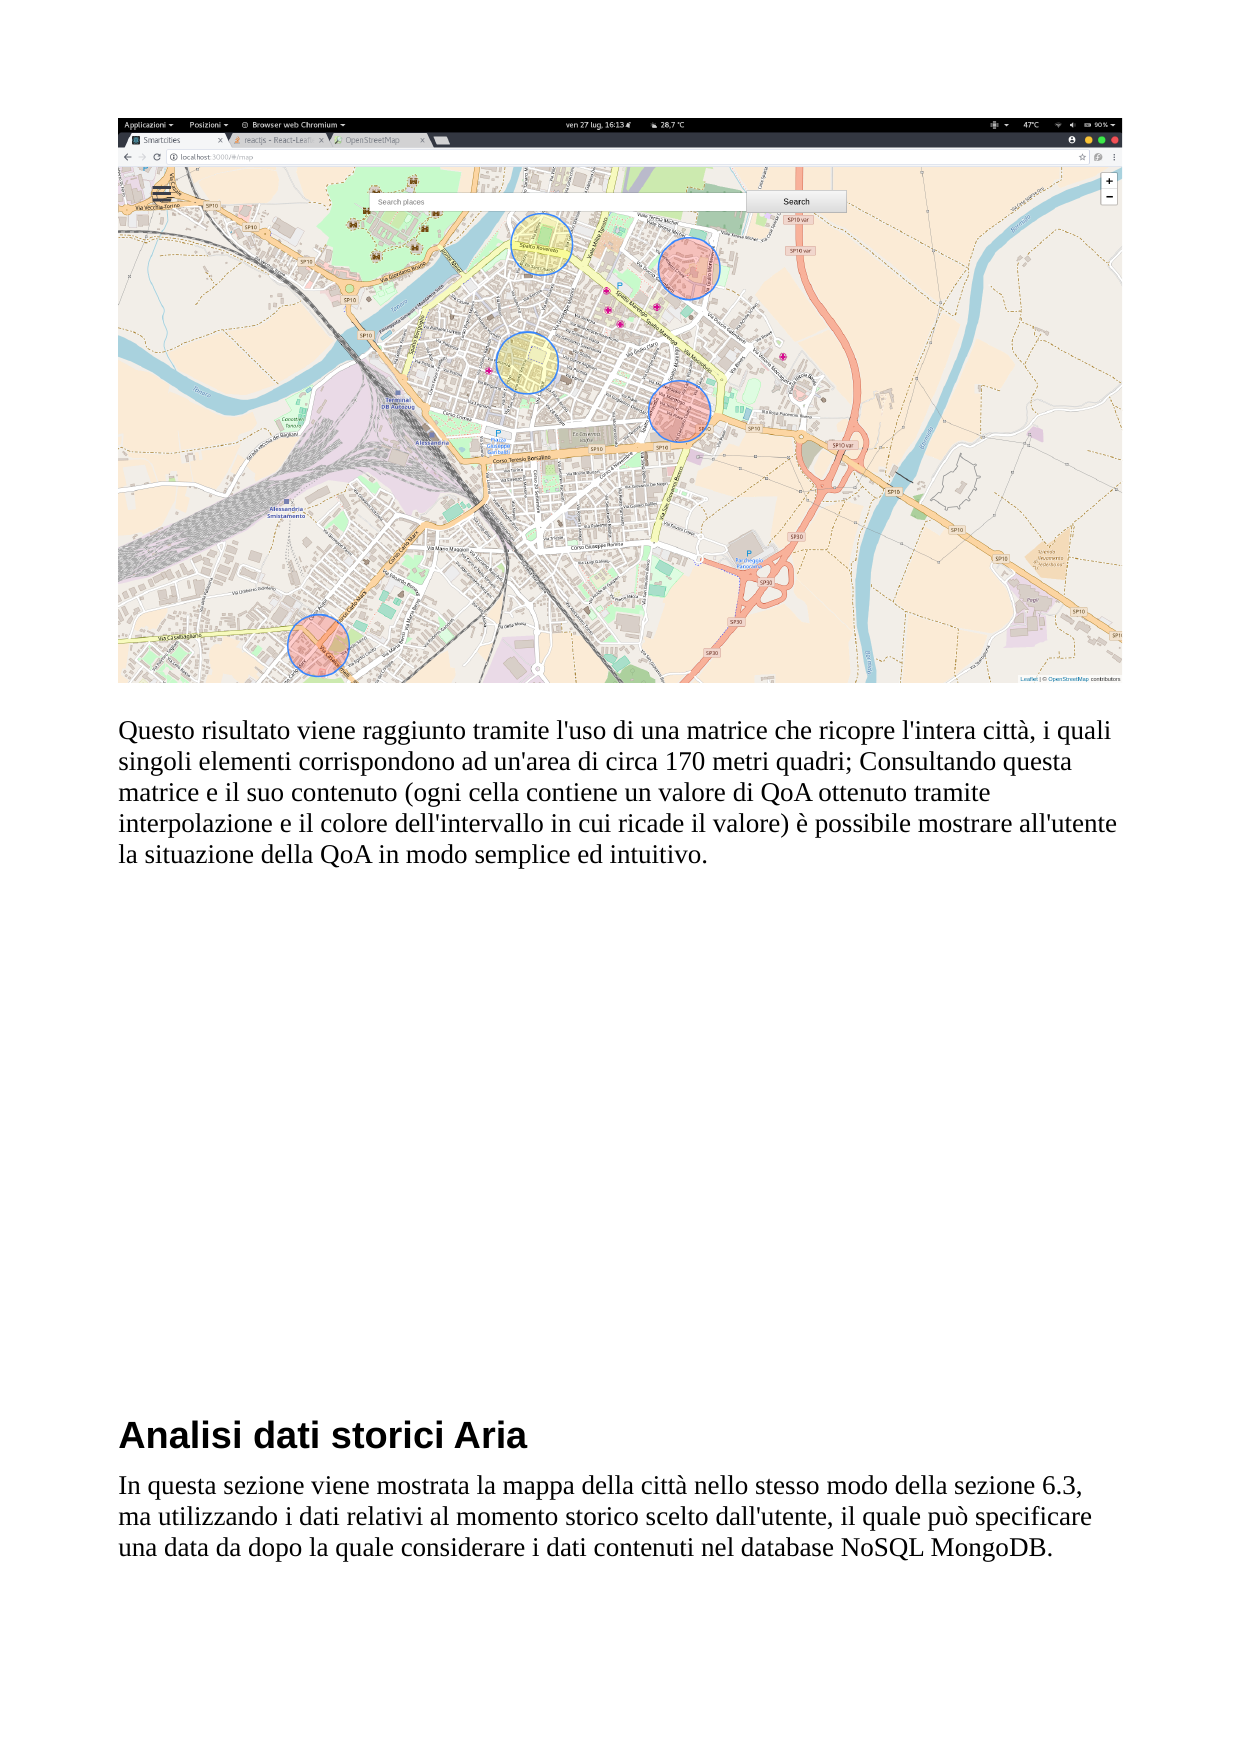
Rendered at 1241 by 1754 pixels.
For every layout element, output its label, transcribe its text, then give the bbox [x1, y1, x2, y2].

text Questo risultato viene raggiunto tramite l'uso di una matrice che ricopre l'intera città, i quali singoli elementi corrispondono ad un'area di circa 170 metri quadri; Consultando questa matrice e il suo contenuto (ogni cella contiene un valore di QoA ottenuto tramite interpolazione e il colore dell'intervallo in cui ricade il valore) è possibile mostrare all'utente la situazione della QoA in modo semplice ed intuitivo. [118, 714, 1122, 870]
text In questa sezione viene mostrata la mappa della città nello stesso modo della sezione 6.3, ma utilizzando i dati relativi al momento storico scelto dall'utente, il quale può specificare una data da dopo la quale considerare i dati contenuti nel database NoSQL MongoDB. [118, 1469, 1122, 1562]
picture [118, 118, 1123, 683]
subtitle Analisi dati storici Aria [118, 1413, 1122, 1456]
